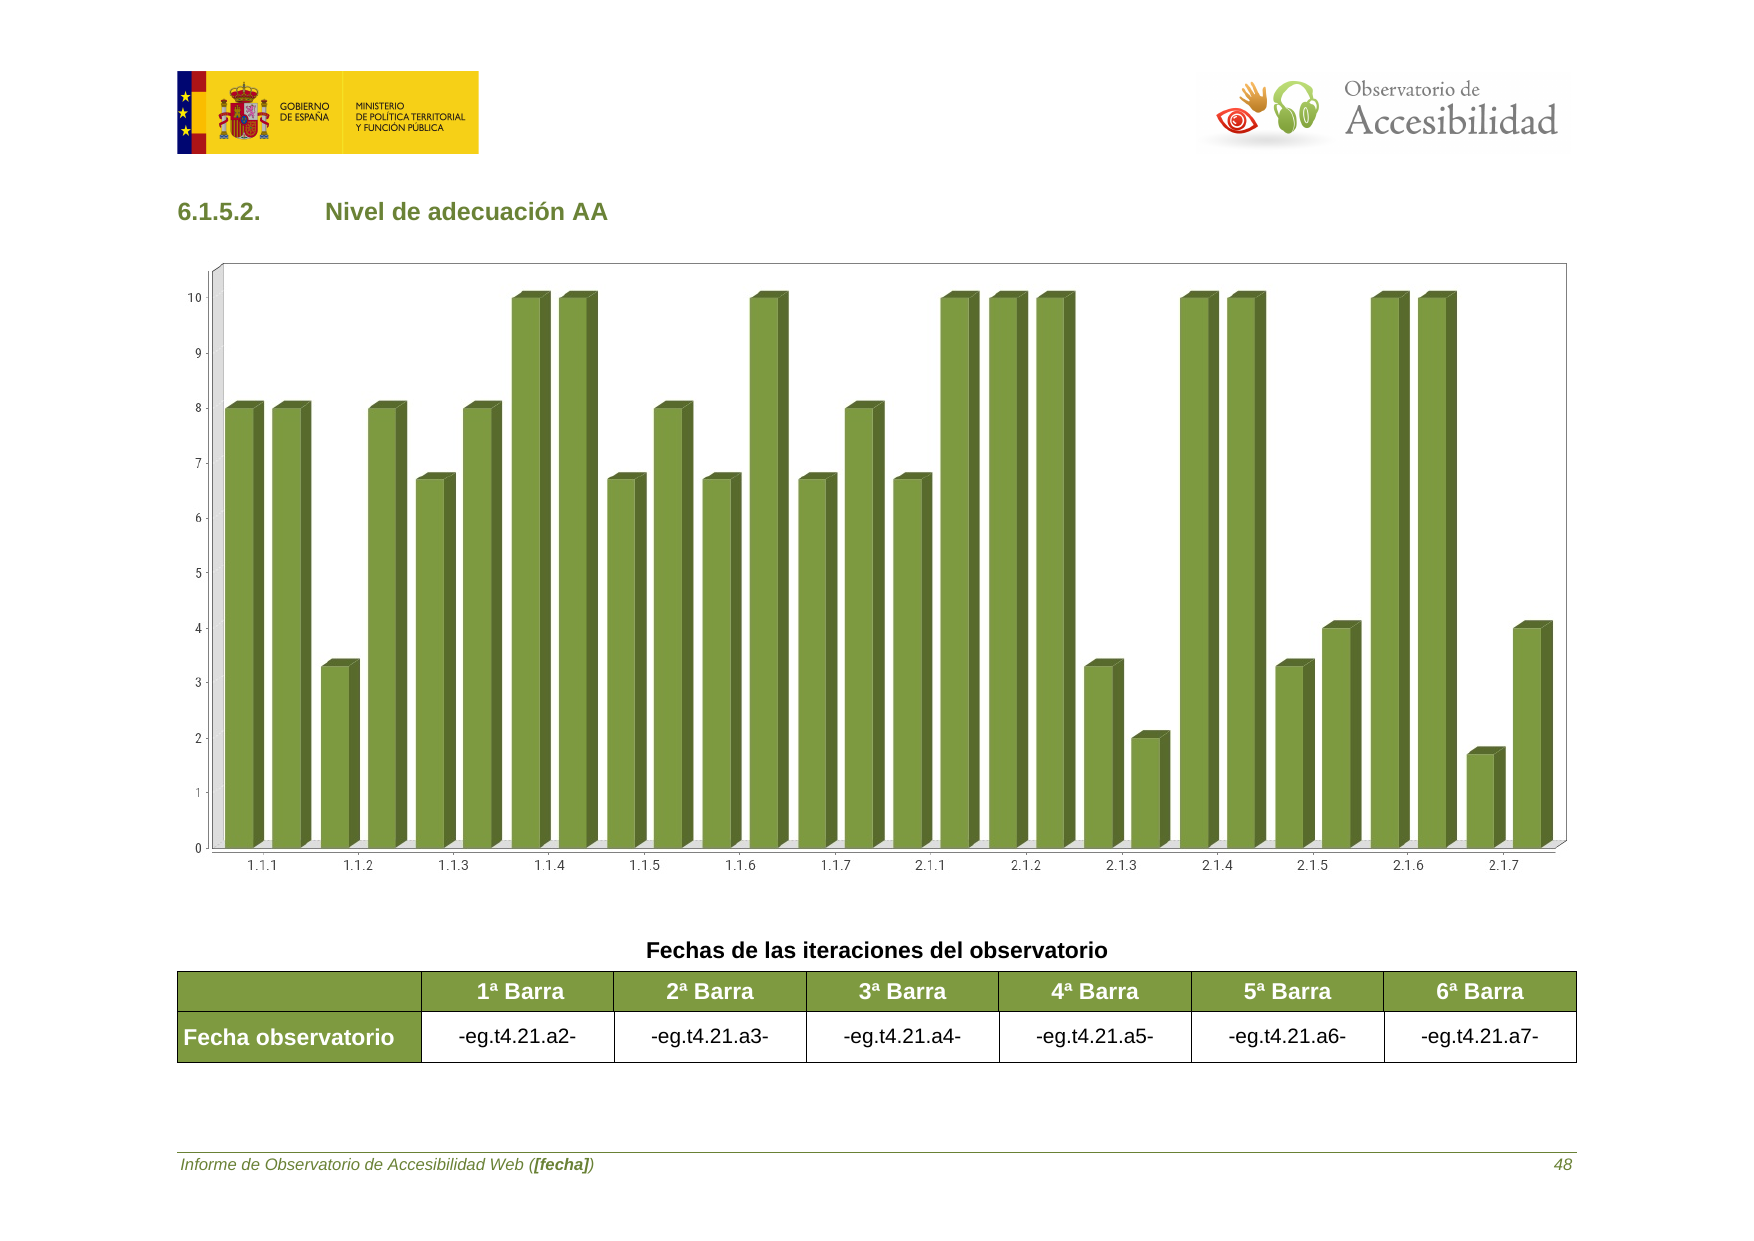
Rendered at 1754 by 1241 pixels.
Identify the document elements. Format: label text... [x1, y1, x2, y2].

table_header 2ª Barra [614, 972, 806, 1011]
table_header 6ª Barra [1384, 972, 1576, 1011]
table_cell Fecha observatorio [178, 1012, 421, 1062]
table_header 4ª Barra [999, 972, 1191, 1011]
subtitle Nivel de adecuación AA [177, 197, 1577, 226]
picture [177, 253, 1577, 879]
picture [1196, 72, 1572, 154]
table_header 5ª Barra [1192, 972, 1383, 1011]
table_header [178, 972, 421, 1011]
table_cell -eg.t4.21.a7- [1385, 1012, 1576, 1062]
table_header 1ª Barra [422, 972, 613, 1011]
table_cell -eg.t4.21.a4- [807, 1012, 999, 1062]
table_cell -eg.t4.21.a3- [615, 1012, 806, 1062]
table_cell -eg.t4.21.a2- [422, 1012, 614, 1062]
table_header 3ª Barra [807, 972, 998, 1011]
table_cell -eg.t4.21.a5- [1000, 1012, 1191, 1062]
table_cell -eg.t4.21.a6- [1192, 1012, 1384, 1062]
text Fechas de las iteraciones del observatorio [177, 937, 1577, 963]
picture [177, 71, 479, 154]
